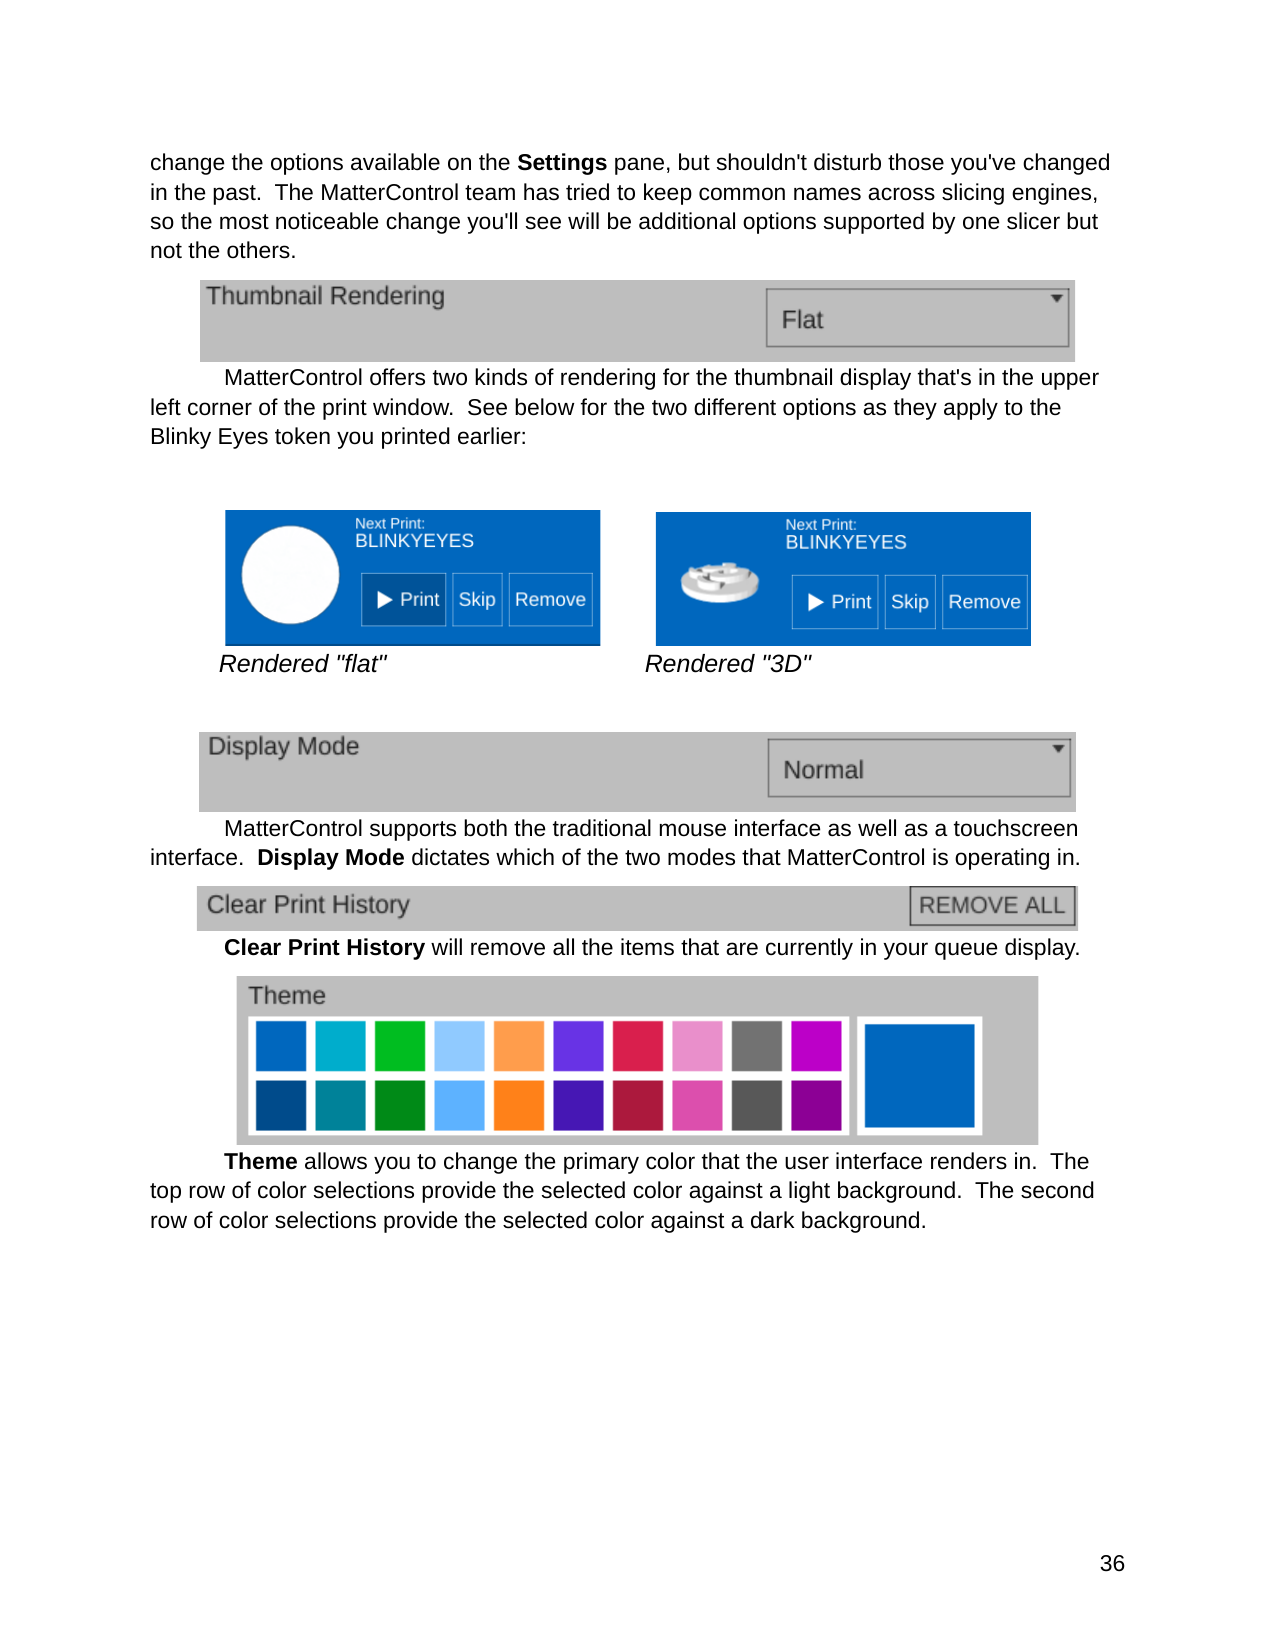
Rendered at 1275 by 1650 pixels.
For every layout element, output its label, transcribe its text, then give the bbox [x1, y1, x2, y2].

text Rendered "3D" [644, 512, 1042, 678]
picture [199, 732, 1076, 812]
picture [236, 976, 1039, 1145]
text MatterControl offers two kinds of rendering for the thumbnail display that's in the upper left corner of the print window. See below for the two different options as they apply to the Blinky Eyes token you printed earlier: [150, 280, 1125, 449]
text MatterControl supports both the traditional mouse interface as well as a touchscreen interface. Display Mode dictates which of the two modes that MatterControl is operating in. [150, 717, 1125, 871]
text Rendered "flat" [219, 511, 607, 678]
picture [655, 512, 1031, 646]
text Clear Print History will remove all the items that are currently in your queue display. [150, 887, 1125, 960]
picture [196, 886, 1079, 931]
text Theme allows you to change the primary color that the user interface renders in. The top row of color selections provide the selected color against a light background. The second row of color selections provide the selected color against a dark background. [150, 976, 1125, 1233]
picture [200, 280, 1075, 362]
text change the options available on the Settings pane, but shouldn't disturb those you've changed in the past. The MatterControl team has tried to keep common names across slicing engines, so the most noticeable change you'll see will be additional options supported by one slicer but not the others. [150, 150, 1125, 264]
picture [225, 510, 601, 646]
